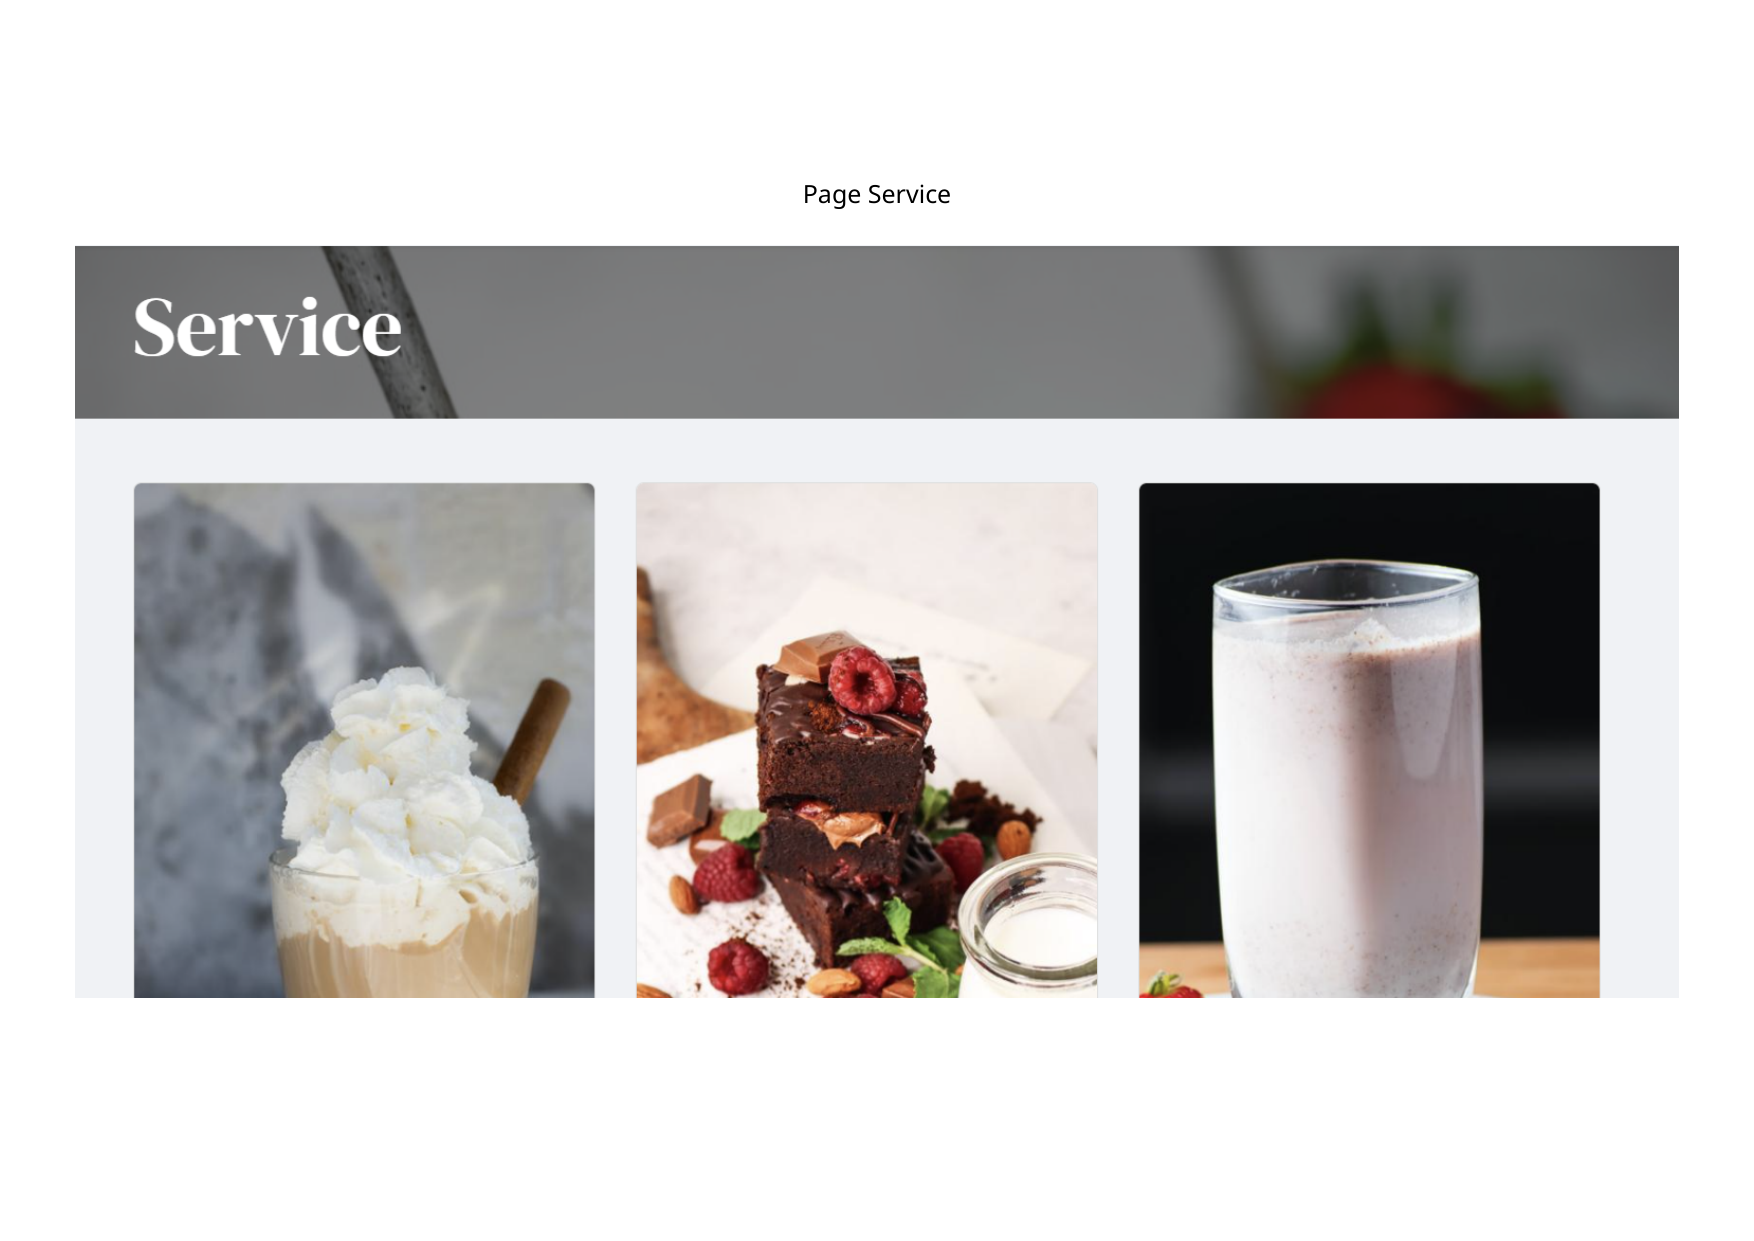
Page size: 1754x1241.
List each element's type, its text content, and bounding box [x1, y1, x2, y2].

text Page Service [75, 177, 1679, 211]
